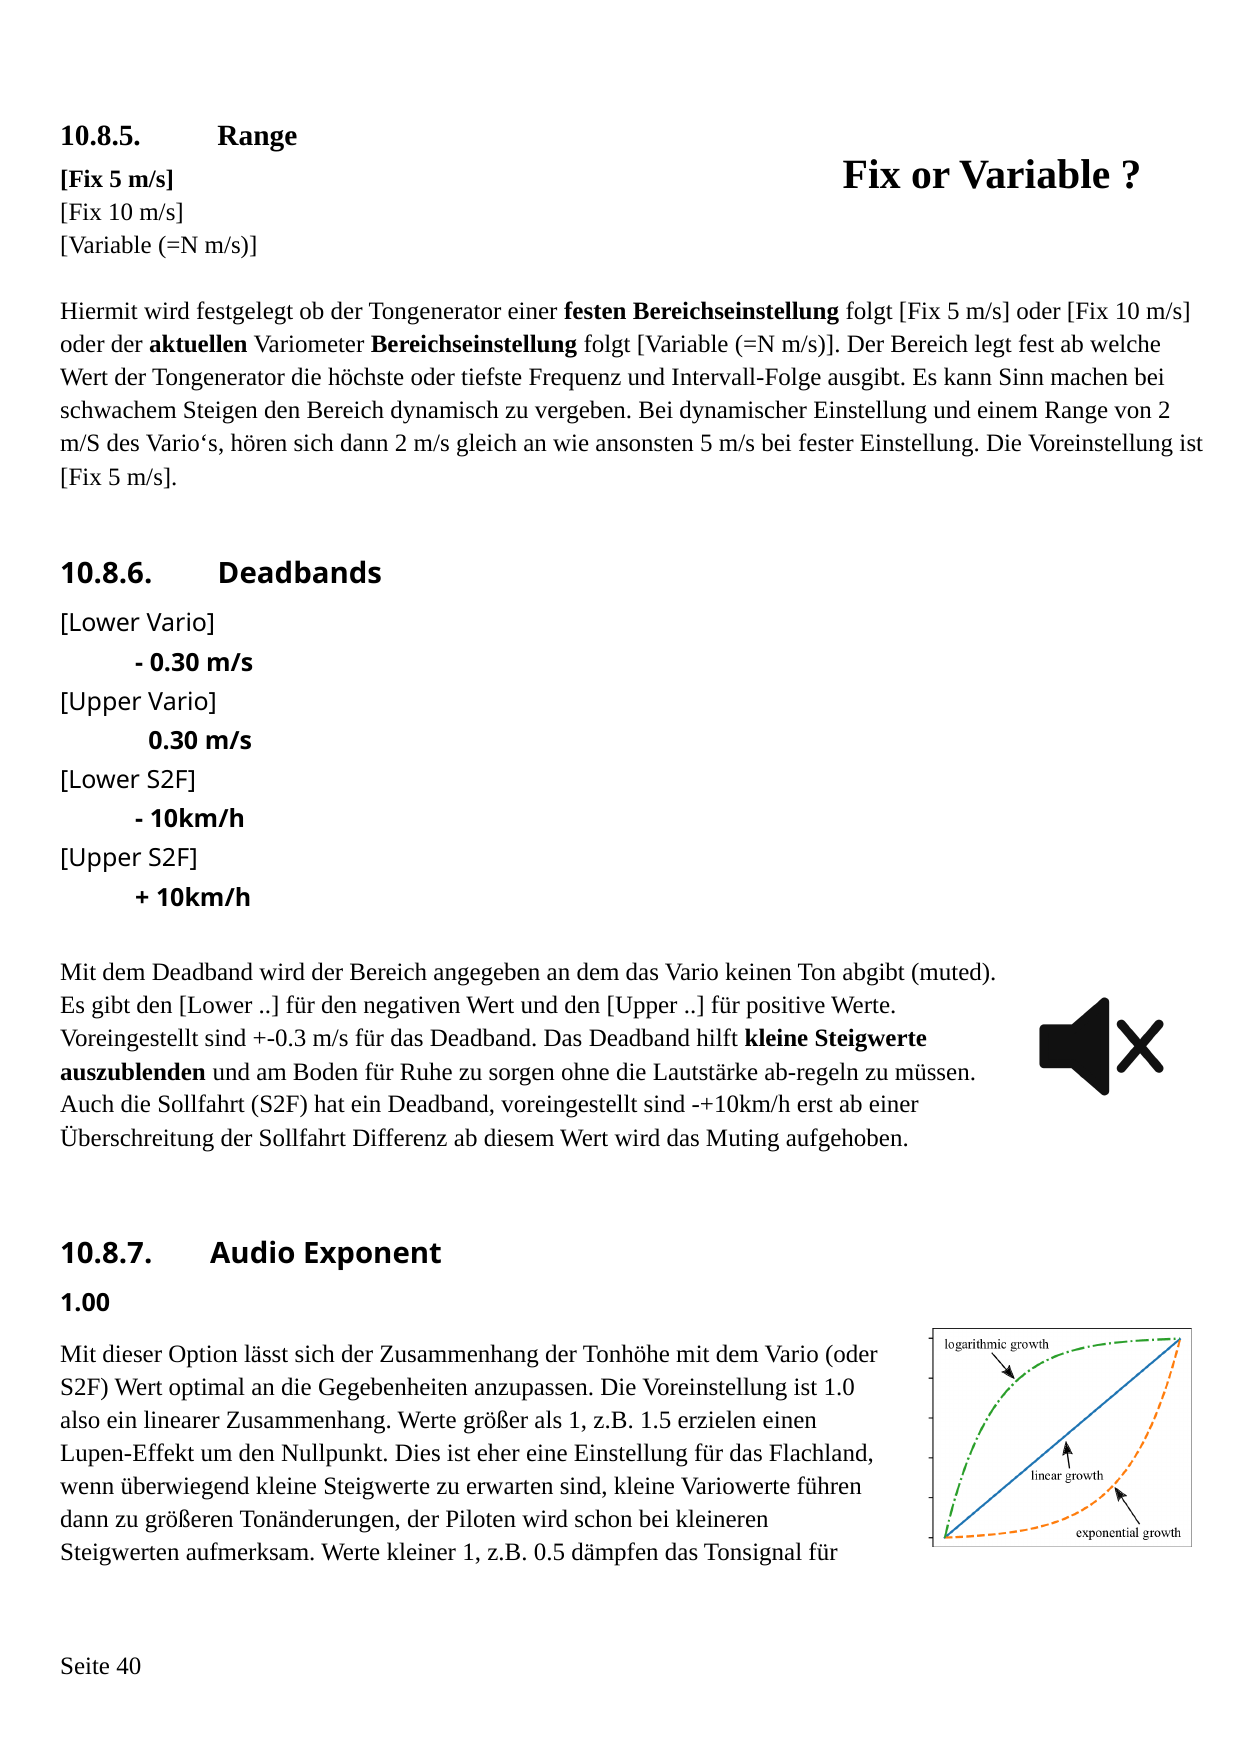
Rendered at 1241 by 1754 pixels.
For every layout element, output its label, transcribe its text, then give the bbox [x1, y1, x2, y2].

text [Upper Vario] [60, 683, 1207, 717]
picture [1033, 977, 1169, 1113]
picture [928, 1328, 1192, 1547]
text Mit dieser Option lässt sich der Zusammenhang der Tonhöhe mit dem Vario (oder S2F) Wert optimal an die Gegebenheiten anzupassen. Die Voreinstellung ist 1.0 also ein linearer Zusammenhang. Werte größer als 1, z.B. 1.5 erzielen einen Lupen-Effekt um den Nullpunkt. Dies ist eher eine Einstellung für das Flachland, wenn überwiegend kleine Steigwerte zu erwarten sind, kleine Variowerte führen dann zu größeren Tonänderungen, der Piloten wird schon bei kleineren Steigwerten aufmerksam. Werte kleiner 1, z.B. 0.5 dämpfen das Tonsignal für [60, 1339, 1207, 1566]
subtitle Deadbands [60, 552, 1207, 592]
text [Lower S2F] [60, 762, 1207, 796]
text [Fix 10 m/s] [60, 197, 1207, 226]
text [Upper S2F] [60, 840, 1207, 874]
text [Lower Vario] [60, 605, 1207, 639]
text [Fix 5 m/s] [60, 164, 1207, 193]
text - 0.30 m/s [60, 644, 1207, 678]
subtitle Range [60, 118, 1207, 152]
text - 10km/h [60, 801, 1207, 835]
text Mit dem Deadband wird der Bereich angegeben an dem das Vario keinen Ton abgibt (muted). Es gibt den [Lower ..] für den negativen Wert und den [Upper ..] für positive Werte. Voreingestellt sind +-0.3 m/s für das Deadband. Das Deadband hilft kleine Steigwerte auszublenden und am Boden für Ruhe zu sorgen ohne die Lautstärke ab-regeln zu müssen. Auch die Sollfahrt (S2F) hat ein Deadband, voreingestellt sind -+10km/h erst ab einer Überschreitung der Sollfahrt Differenz ab diesem Wert wird das Muting aufgehoben. [60, 957, 1207, 1151]
text Hiermit wird festgelegt ob der Tongenerator einer festen Bereichseinstellung folgt [Fix 5 m/s] oder [Fix 10 m/s] oder der aktuellen Variometer Bereichseinstellung folgt [Variable (=N m/s)]. Der Bereich legt fest ab welche Wert der Tongenerator die höchste oder tiefste Frequenz und Intervall-Folge ausgibt. Es kann Sinn machen bei schwachem Steigen den Bereich dynamisch zu vergeben. Bei dynamischer Einstellung und einem Range von 2 m/S des Vario‘s, hören sich dann 2 m/s gleich an wie ansonsten 5 m/s bei fester Einstellung. Die Voreinstellung ist [Fix 5 m/s]. [60, 296, 1207, 490]
text 1.00 [60, 1285, 1207, 1319]
text 0.30 m/s [60, 722, 1207, 757]
subtitle Audio Exponent [60, 1232, 1207, 1272]
text + 10km/h [60, 879, 1207, 913]
text [Variable (=N m/s)] [60, 230, 1207, 259]
